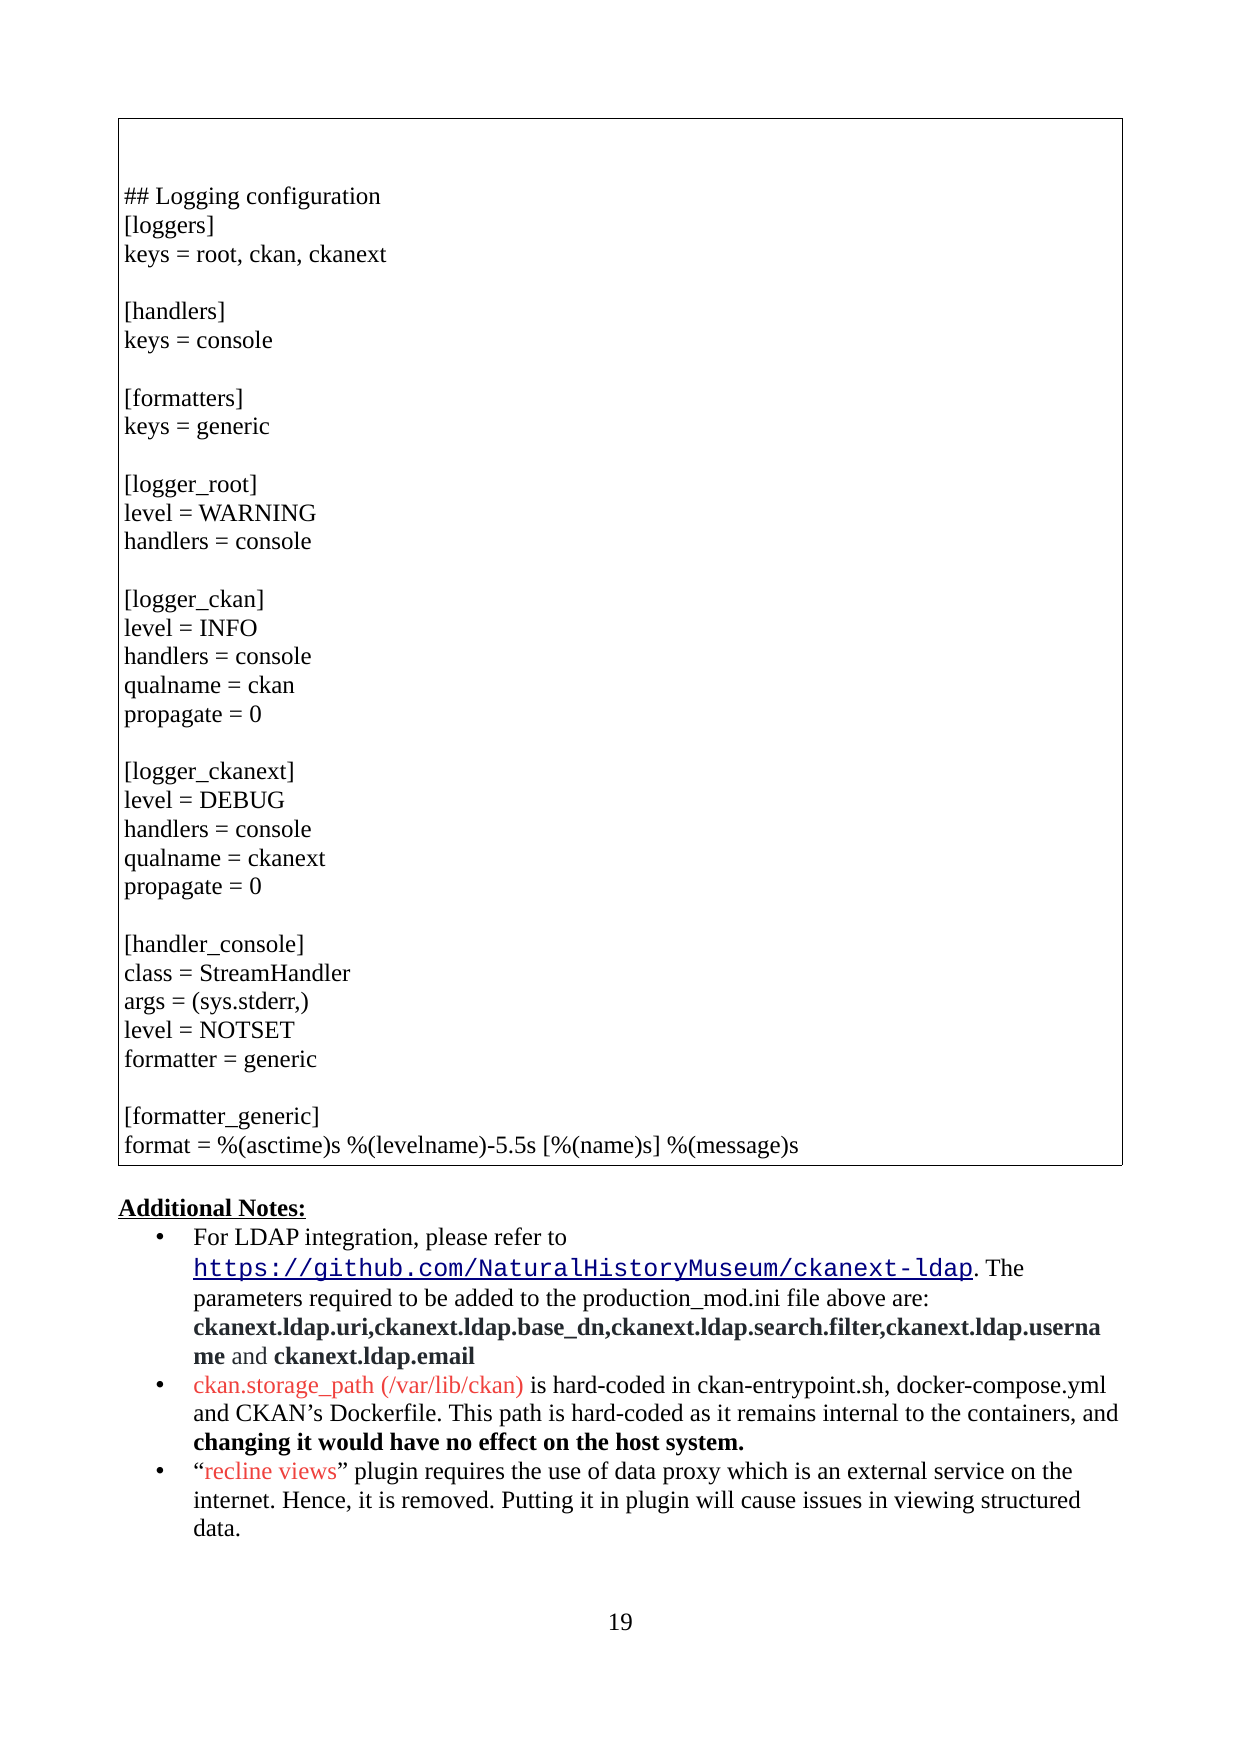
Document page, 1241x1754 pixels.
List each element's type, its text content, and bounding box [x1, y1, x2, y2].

list “recline views” plugin requires the use of data proxy which is an external service on the internet. Hence, it is removed. Putting it in plugin will cause issues in viewing structured data. [156, 1456, 1122, 1542]
list ckan.storage_path (/var/lib/ckan) is hard-coded in ckan-entrypoint.sh, docker-compose.yml and CKAN’s Dockerfile. This path is hard-coded as it remains internal to the containers, and changing it would have no effect on the host system. [156, 1370, 1122, 1456]
list For LDAP integration, please refer to https://github.com/NaturalHistoryMuseum/ckanext-ldap. The parameters required to be added to the production_mod.ini file above are: ckanext.ldap.uri,ckanext.ldap.base_dn,ckanext.ldap.search.filter,ckanext.ldap.username and ckanext.ldap.email [156, 1222, 1122, 1370]
text Additional Notes: [118, 1193, 1122, 1222]
table_header ## Logging configuration [loggers] keys = root, ckan, ckanext [handlers] keys = console [formatters] keys = generic [logger_root] level = WARNING handlers = console [logger_ckan] level = INFO handlers = console qualname = ckan propagate = 0 [logger_ckanext] level = DEBUG handlers = console qualname = ckanext propagate = 0 [handler_console] class = StreamHandler args = (sys.stderr,) level = NOTSET formatter = generic [formatter_generic] format = %(asctime)s %(levelname)-5.5s [%(name)s] %(message)s [119, 119, 1122, 1165]
